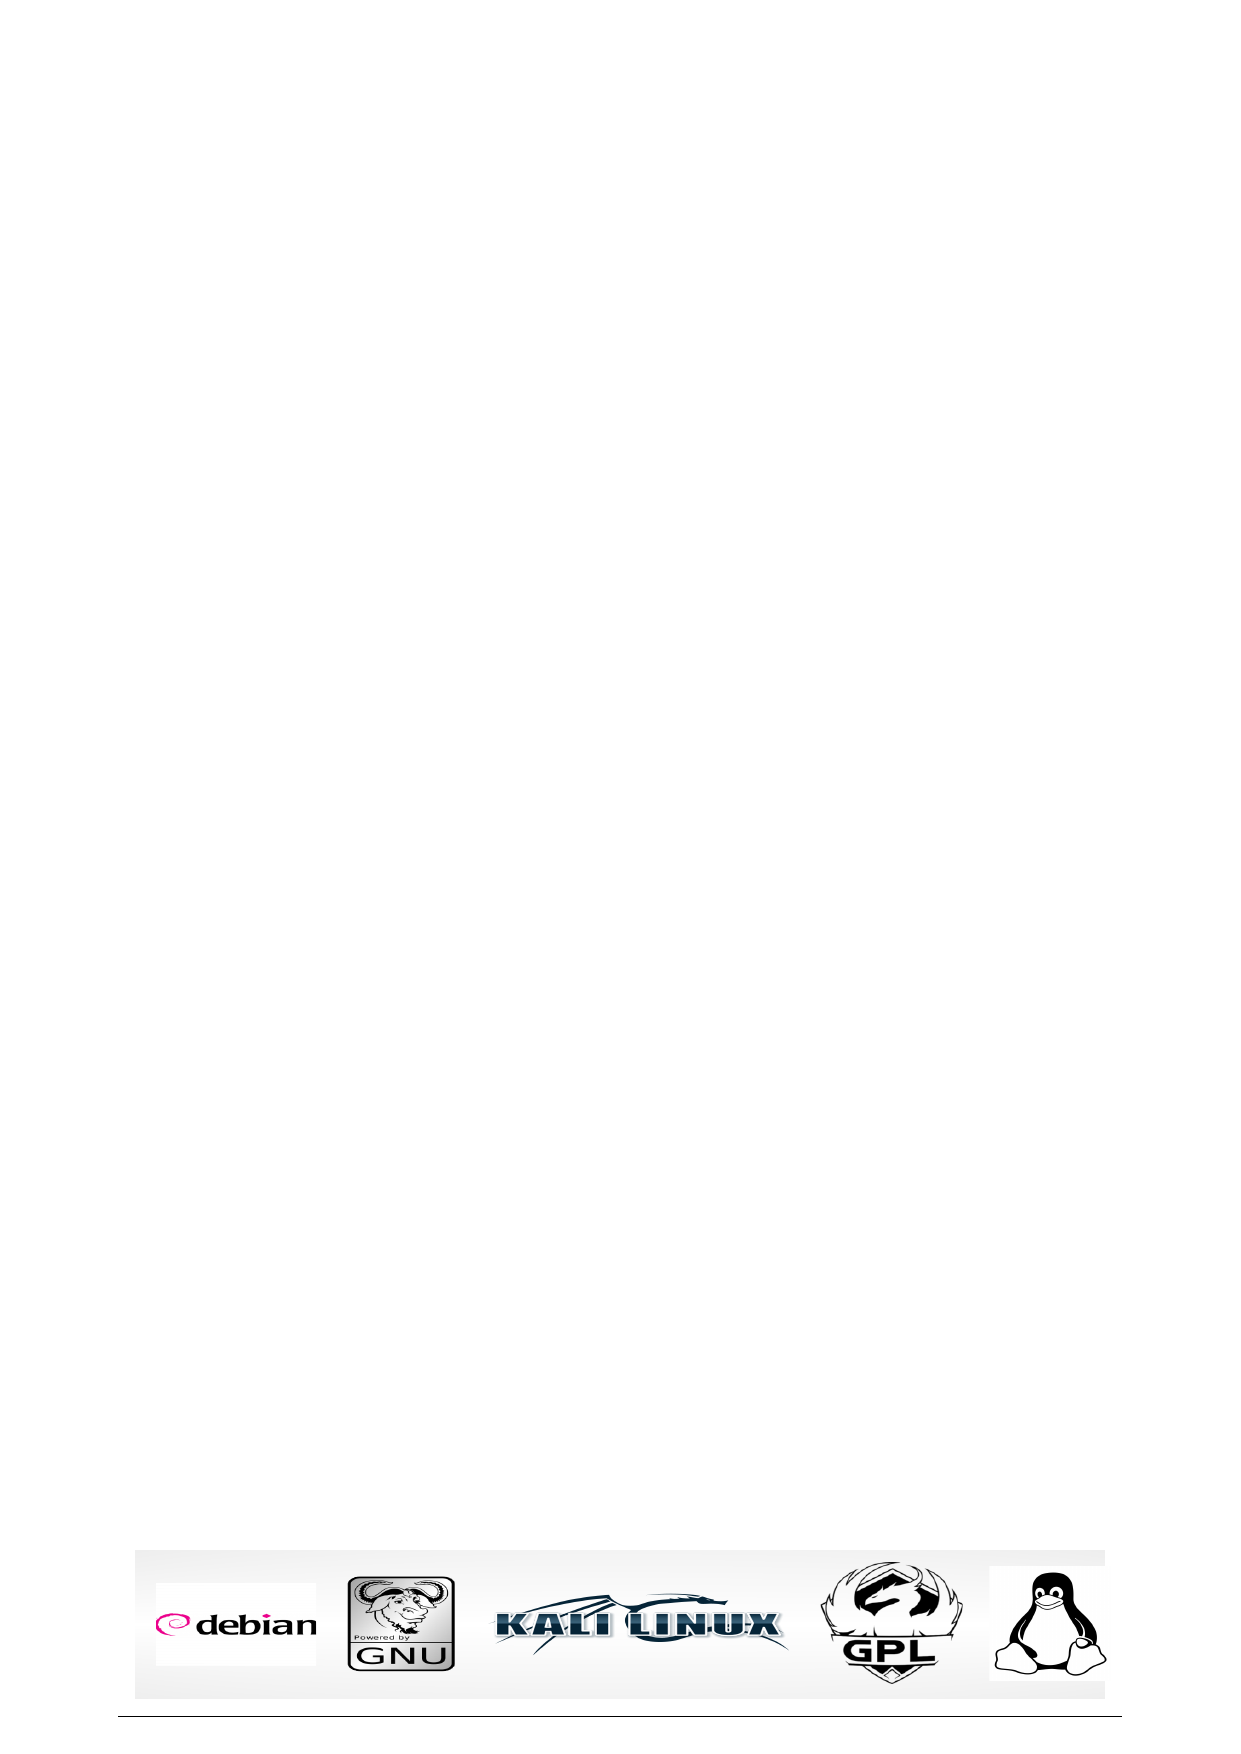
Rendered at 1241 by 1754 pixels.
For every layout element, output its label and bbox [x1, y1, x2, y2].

picture [156, 1583, 317, 1666]
picture [820, 1562, 963, 1684]
picture [989, 1566, 1112, 1681]
picture [341, 1573, 460, 1674]
picture [476, 1579, 799, 1670]
